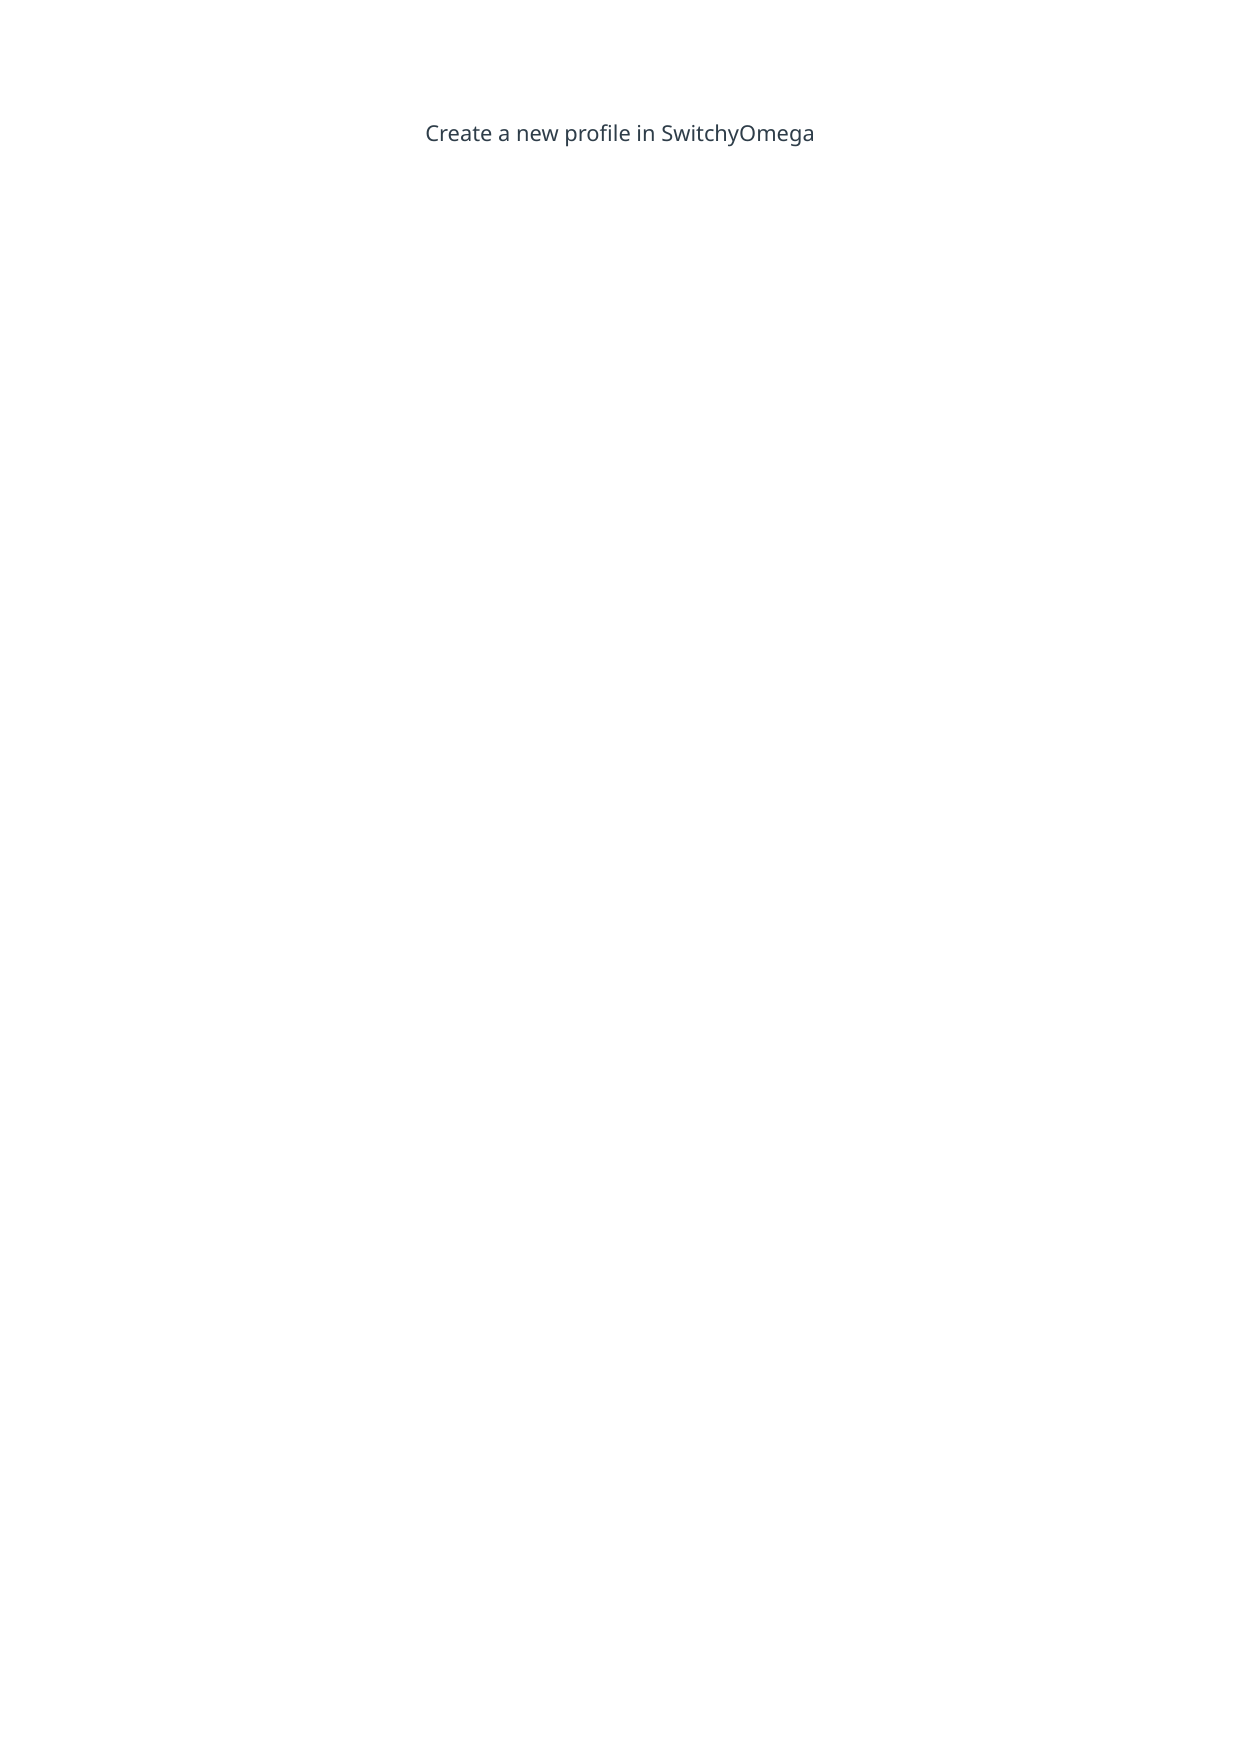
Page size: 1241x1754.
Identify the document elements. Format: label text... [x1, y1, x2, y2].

text Create a new profile in SwitchyOmega [118, 118, 1122, 148]
